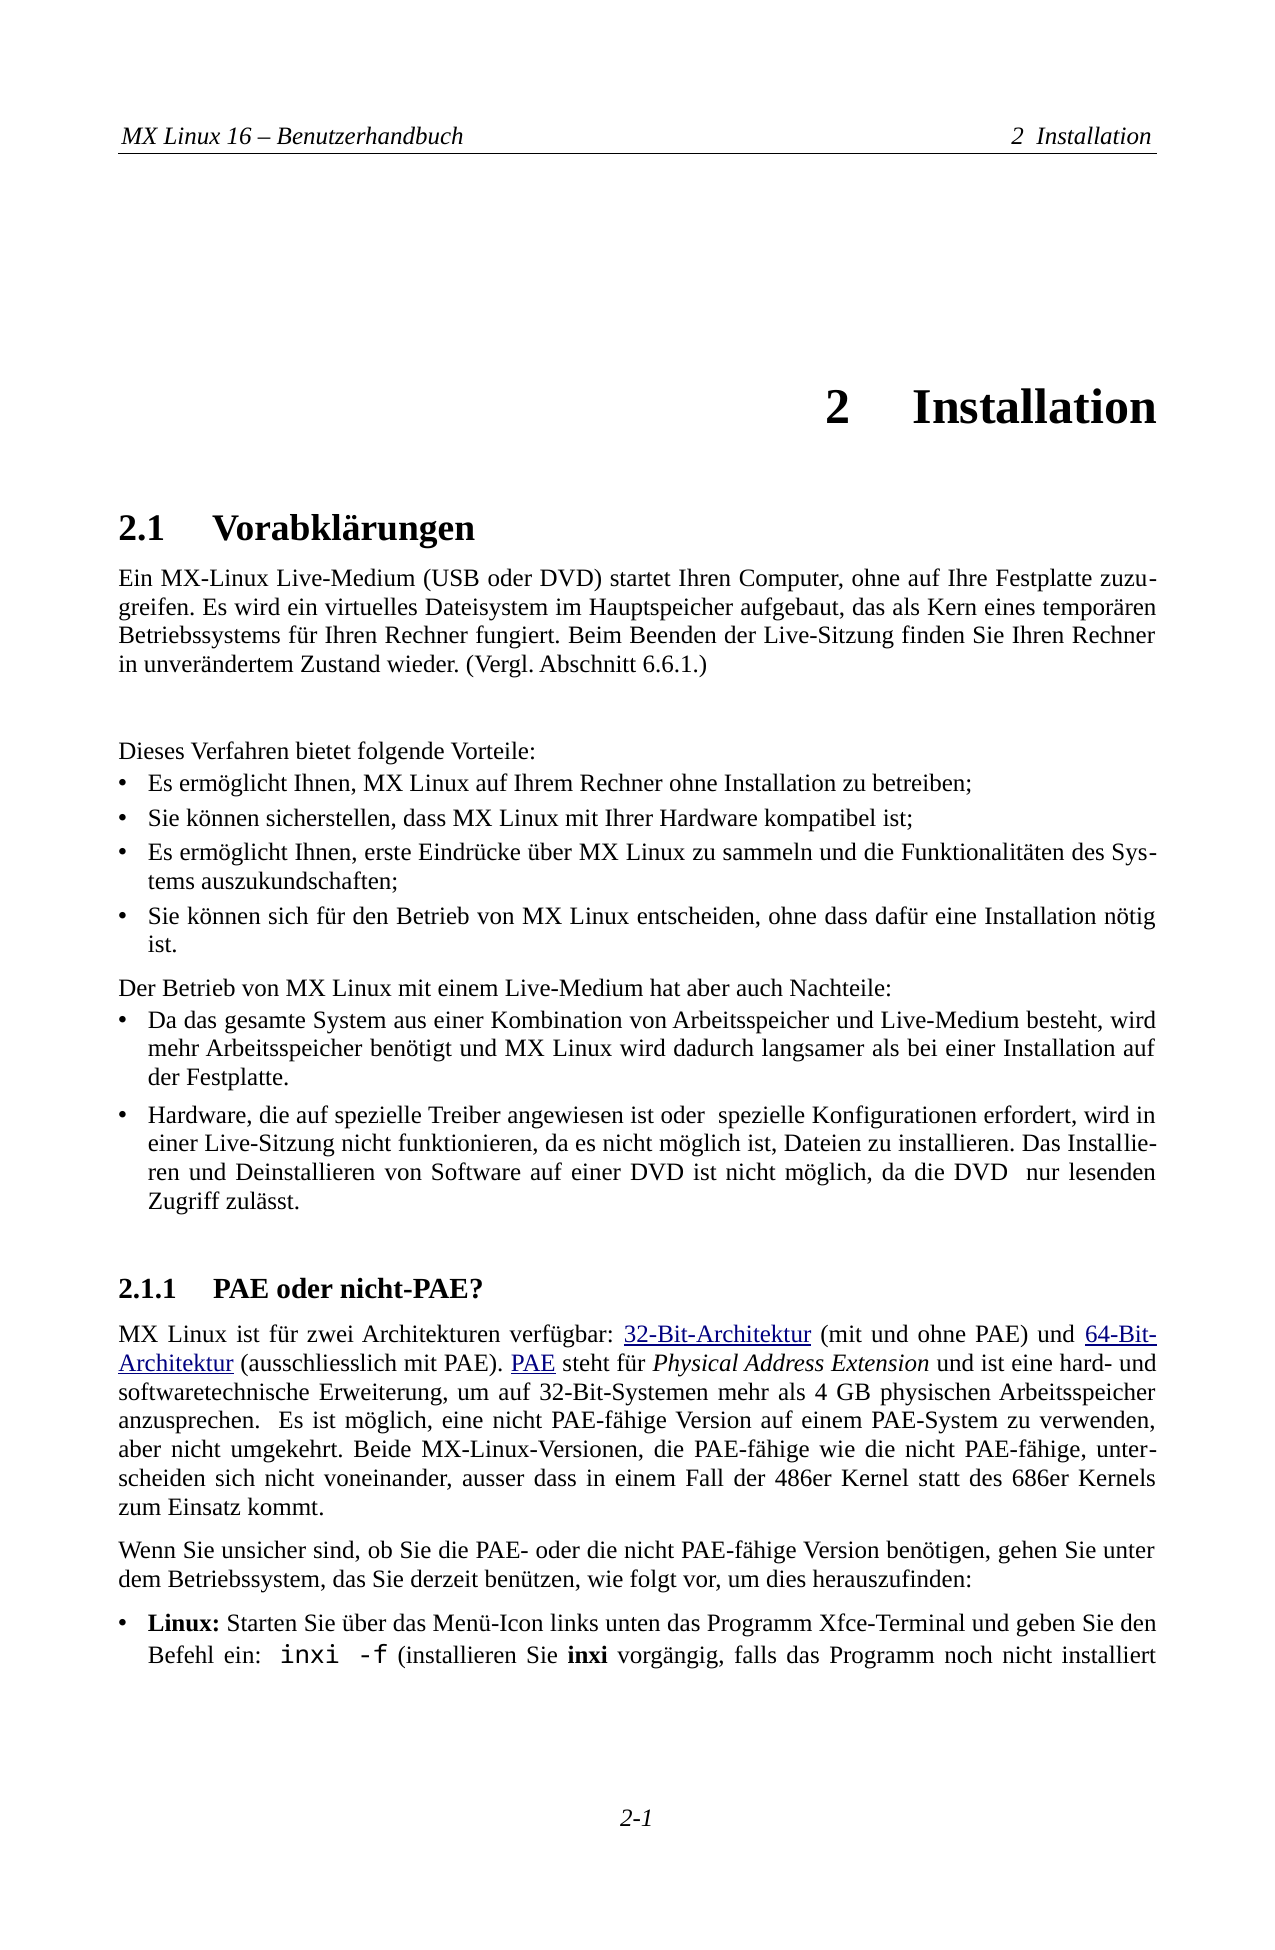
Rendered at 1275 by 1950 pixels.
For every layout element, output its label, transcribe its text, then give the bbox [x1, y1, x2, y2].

list Sie können sicherstellen, dass MX Linux mit Ihrer Hardware kompatibel ist; [118, 803, 1157, 831]
list Hardware, die auf spezielle Treiber angewiesen ist oder spezielle Konfigurationen erfordert, wird in einer Live-Sitzung nicht funktionieren, da es nicht möglich ist, Dateien zu installieren. Das Instal­lie­ren und Deinstallieren von Software auf einer DVD ist nicht möglich, da die DVD nur lesenden Zugriff zulässt. [118, 1100, 1157, 1215]
list Es ermöglicht Ihnen, erste Eindrücke über MX Linux zu sammeln und die Funktionalitäten des Sys­tems auszukundschaften; [118, 837, 1157, 895]
list Linux: Starten Sie über das Menü-Icon links unten das Programm Xfce-Terminal und geben Sie den Befehl ein: inxi -f (installieren Sie inxi vorgängig, falls das Programm noch nicht installiert [118, 1608, 1157, 1670]
text MX Linux ist für zwei Architekturen verfügbar: 32-Bit-Architektur (mit und ohne PAE) und 64-Bit-Archi­tektur (ausschliesslich mit PAE). PAE steht für Physical Address Extension und ist eine hard- und soft­waretechnische Erweiterung, um auf 32-Bit-Systemen mehr als 4 GB physischen Arbeitsspeicher anzu­sprechen. Es ist möglich, eine nicht PAE-fähige Version auf einem PAE-System zu verwenden, aber nicht umgekehrt. Beide MX-Linux-Versionen, die PAE-fähige wie die nicht PAE-fähige, unter­scheiden sich nicht voneinander, ausser dass in einem Fall der 486er Kernel statt des 686er Kernels zum Einsatz kommt. [118, 1319, 1157, 1521]
subtitle 2 Installation [118, 377, 1157, 435]
text Der Betrieb von MX Linux mit einem Live-Medium hat aber auch Nachteile: [118, 973, 1157, 1002]
subtitle 2.1 Vorabklärungen [118, 505, 1157, 548]
list Sie können sich für den Betrieb von MX Linux entscheiden, ohne dass dafür eine Installation nötig ist. [118, 901, 1157, 958]
text Ein MX-Linux Live-Medium (USB oder DVD) startet Ihren Computer, ohne auf Ihre Festplatte zuzu­grei­fen. Es wird ein virtuelles Dateisystem im Hauptspeicher aufgebaut, das als Kern eines temporären Be­triebssystems für Ihren Rechner fungiert. Beim Beenden der Live-Sitzung finden Sie Ihren Rechner in unverändertem Zustand wieder. (Vergl. Abschnitt 6.6.1.) [118, 563, 1157, 678]
text Wenn Sie unsicher sind, ob Sie die PAE- oder die nicht PAE-fähige Version benötigen, gehen Sie unter dem Betriebssystem, das Sie derzeit benützen, wie folgt vor, um dies herauszufinden: [118, 1535, 1157, 1593]
text Dieses Verfahren bietet folgende Vorteile: [118, 736, 1157, 765]
list Es ermöglicht Ihnen, MX Linux auf Ihrem Rechner ohne Installation zu betreiben; [118, 768, 1157, 797]
list Da das gesamte System aus einer Kombination von Arbeitsspeicher und Live-Medium besteht, wird mehr Arbeitsspeicher benötigt und MX Linux wird dadurch langsamer als bei einer Installation auf der Festplatte. [118, 1005, 1157, 1091]
subtitle 2.1.1 PAE oder nicht-PAE? [118, 1271, 1157, 1304]
